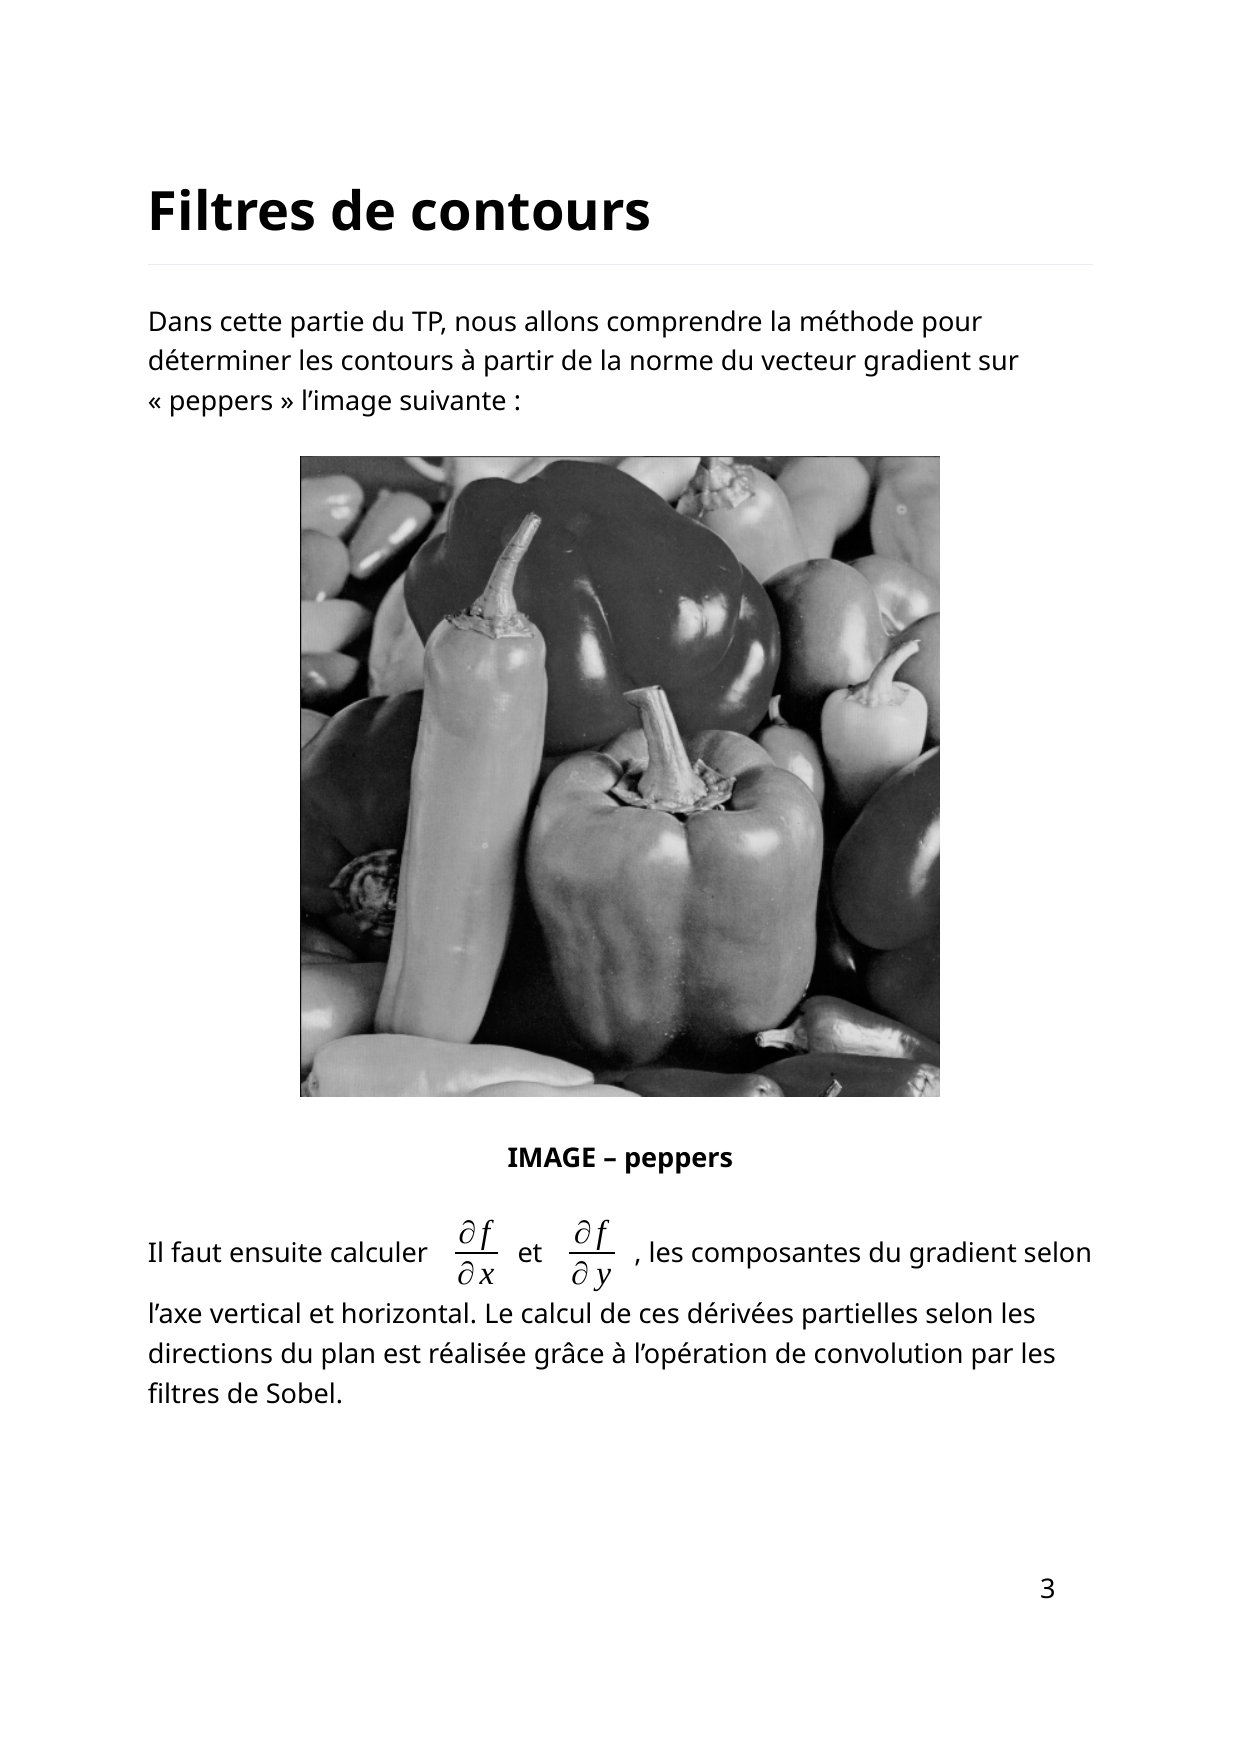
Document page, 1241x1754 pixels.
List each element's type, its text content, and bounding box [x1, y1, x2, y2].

text Dans cette partie du TP, nous allons comprendre la méthode pour déterminer les contours à partir de la norme du vecteur gradient sur « peppers » l’image suivante : [148, 302, 1093, 418]
text Il faut ensuite calculer et , les composantes du gradient selon l’axe vertical et horizontal. Le calcul de ces dérivées partielles selon les directions du plan est réalisée grâce à l’opération de convolution par les filtres de Sobel. [148, 1213, 1093, 1411]
picture [300, 456, 940, 1097]
text IMAGE – peppers [148, 457, 1093, 1175]
subtitle Filtres de contours [148, 173, 1093, 264]
